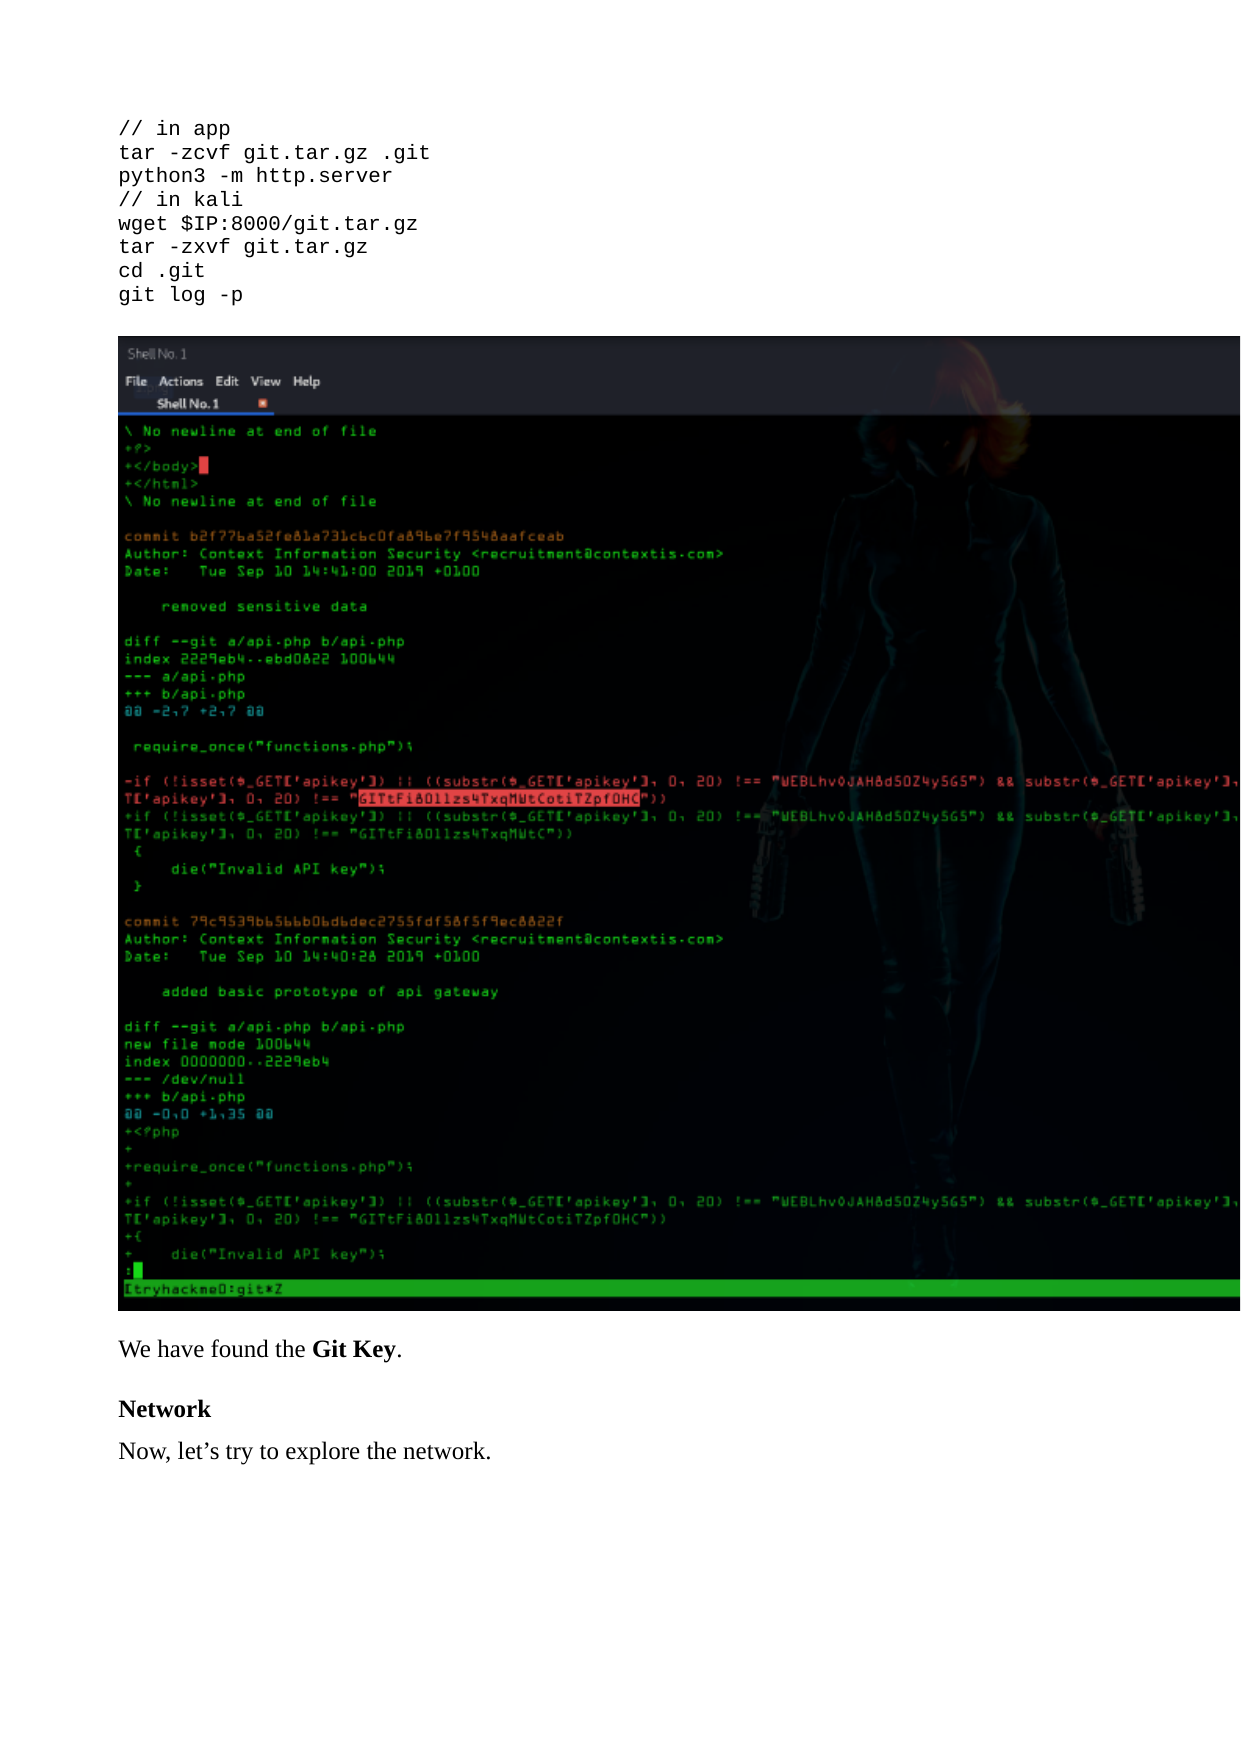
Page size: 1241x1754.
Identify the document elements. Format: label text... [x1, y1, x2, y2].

picture [118, 336, 1241, 1311]
text Now, let’s try to explore the network. [118, 1436, 1122, 1464]
text tar -zcvf git.tar.gz .git [118, 142, 1122, 165]
text cd .git [118, 260, 1122, 284]
text git log -p [118, 284, 1122, 307]
subtitle Network [118, 1394, 1122, 1423]
text // in app [118, 118, 1122, 142]
text tar -zxvf git.tar.gz [118, 236, 1122, 260]
text // in kali [118, 189, 1122, 213]
text We have found the Git Key. [118, 1334, 1122, 1363]
text python3 -m http.server [118, 165, 1122, 189]
text wget $IP:8000/git.tar.gz [118, 213, 1122, 236]
